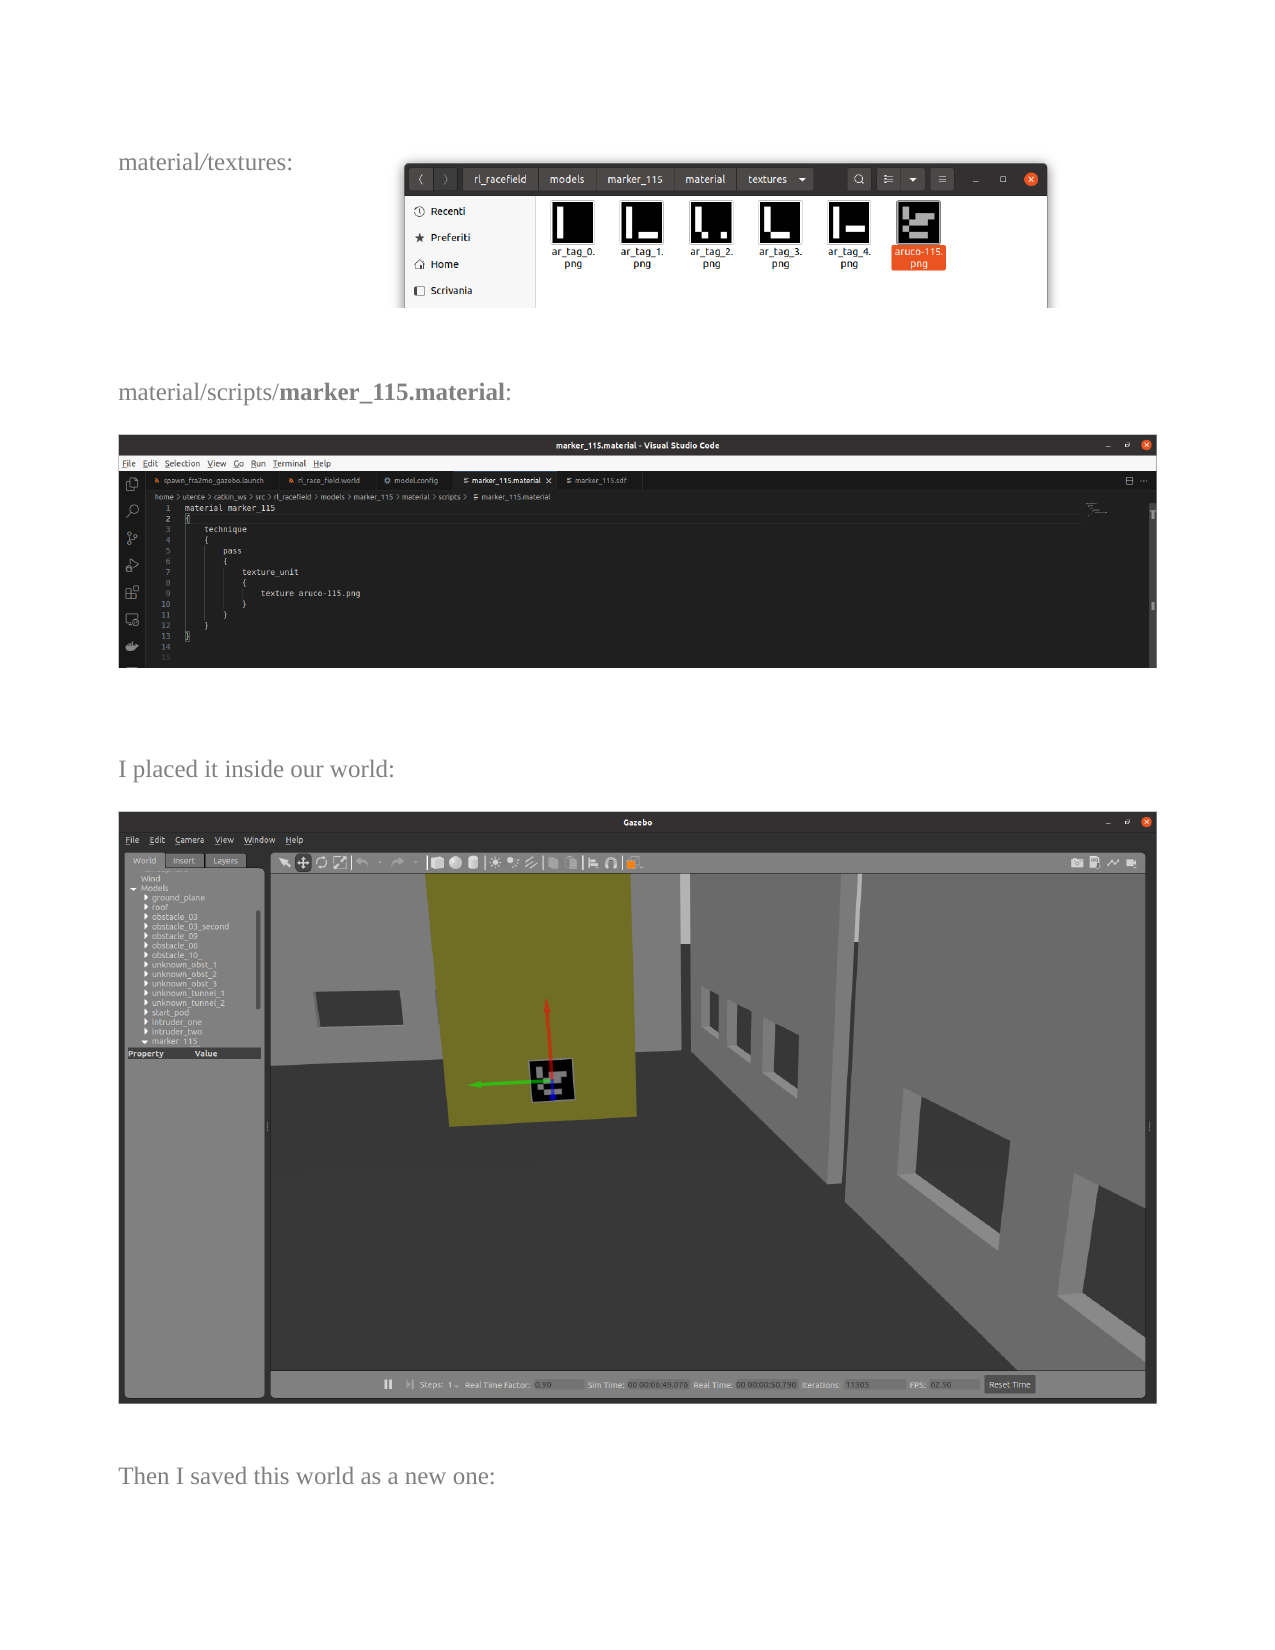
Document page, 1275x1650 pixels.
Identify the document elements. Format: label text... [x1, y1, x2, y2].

text material/textures: [118, 147, 1157, 176]
picture [118, 811, 1157, 1404]
text material/scripts/marker_115.material: [118, 377, 1157, 406]
text I placed it inside our world: [118, 754, 1157, 782]
text Then I saved this world as a new one: [118, 1461, 1157, 1490]
